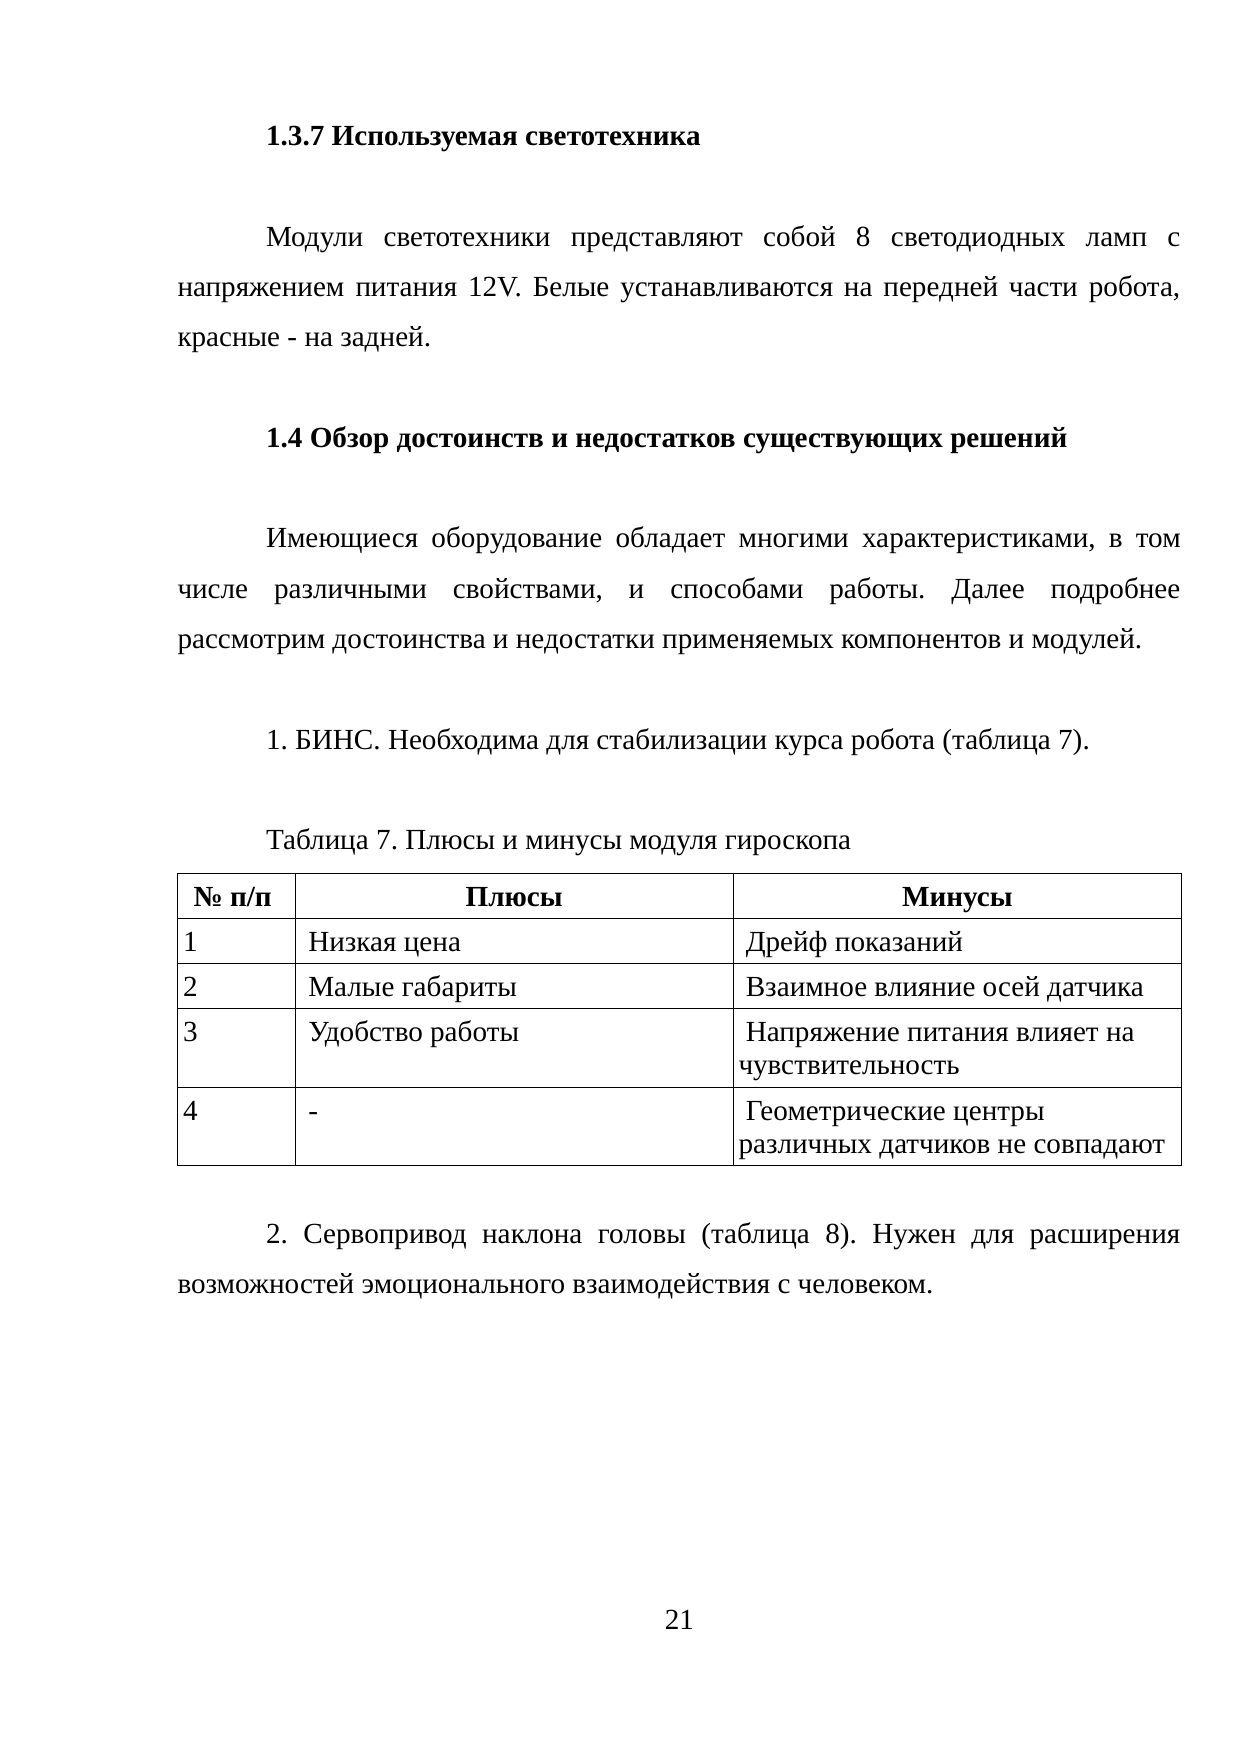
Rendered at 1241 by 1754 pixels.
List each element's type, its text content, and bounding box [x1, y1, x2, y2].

text Модули светотехники представляют собой 8 светодиодных ламп с напряжением питания 12V. Белые устанавливаются на передней части робота, красные - на задней. [177, 219, 1181, 353]
table_cell Дрейф показаний [734, 919, 1181, 963]
table_cell Малые габариты [296, 964, 733, 1008]
table_cell 1 [178, 919, 295, 963]
table_cell 4 [178, 1088, 295, 1165]
table_cell Взаимное влияние осей датчика [734, 964, 1181, 1008]
table_cell Геометрические центры различных датчиков не совпадают [734, 1088, 1181, 1165]
subtitle 1.4 Обзор достоинств и недостатков существующих решений [177, 420, 1181, 453]
text Таблица 7. Плюсы и минусы модуля гироскопа [177, 822, 1181, 856]
table_header Минусы [734, 874, 1181, 918]
table_header № п/п [178, 874, 295, 918]
text 1. БИНС. Необходима для стабилизации курса робота (таблица 7). [177, 722, 1181, 755]
table_cell Низкая цена [296, 919, 733, 963]
table_cell - [296, 1088, 733, 1165]
table_cell 2 [178, 964, 295, 1008]
table_cell 3 [178, 1009, 295, 1087]
table_header Плюсы [296, 874, 733, 918]
subtitle 1.3.7 Используемая светотехника [177, 118, 1181, 152]
text 2. Сервопривод наклона головы (таблица 8). Нужен для расширения возможностей эмоционального взаимодействия с человеком. [177, 1216, 1181, 1300]
table_cell Напряжение питания влияет на чувствительность [734, 1009, 1181, 1087]
table_cell Удобство работы [296, 1009, 733, 1087]
text Имеющиеся оборудование обладает многими характеристиками, в том числе различными свойствами, и способами работы. Далее подробнее рассмотрим достоинства и недостатки применяемых компонентов и модулей. [177, 521, 1181, 655]
